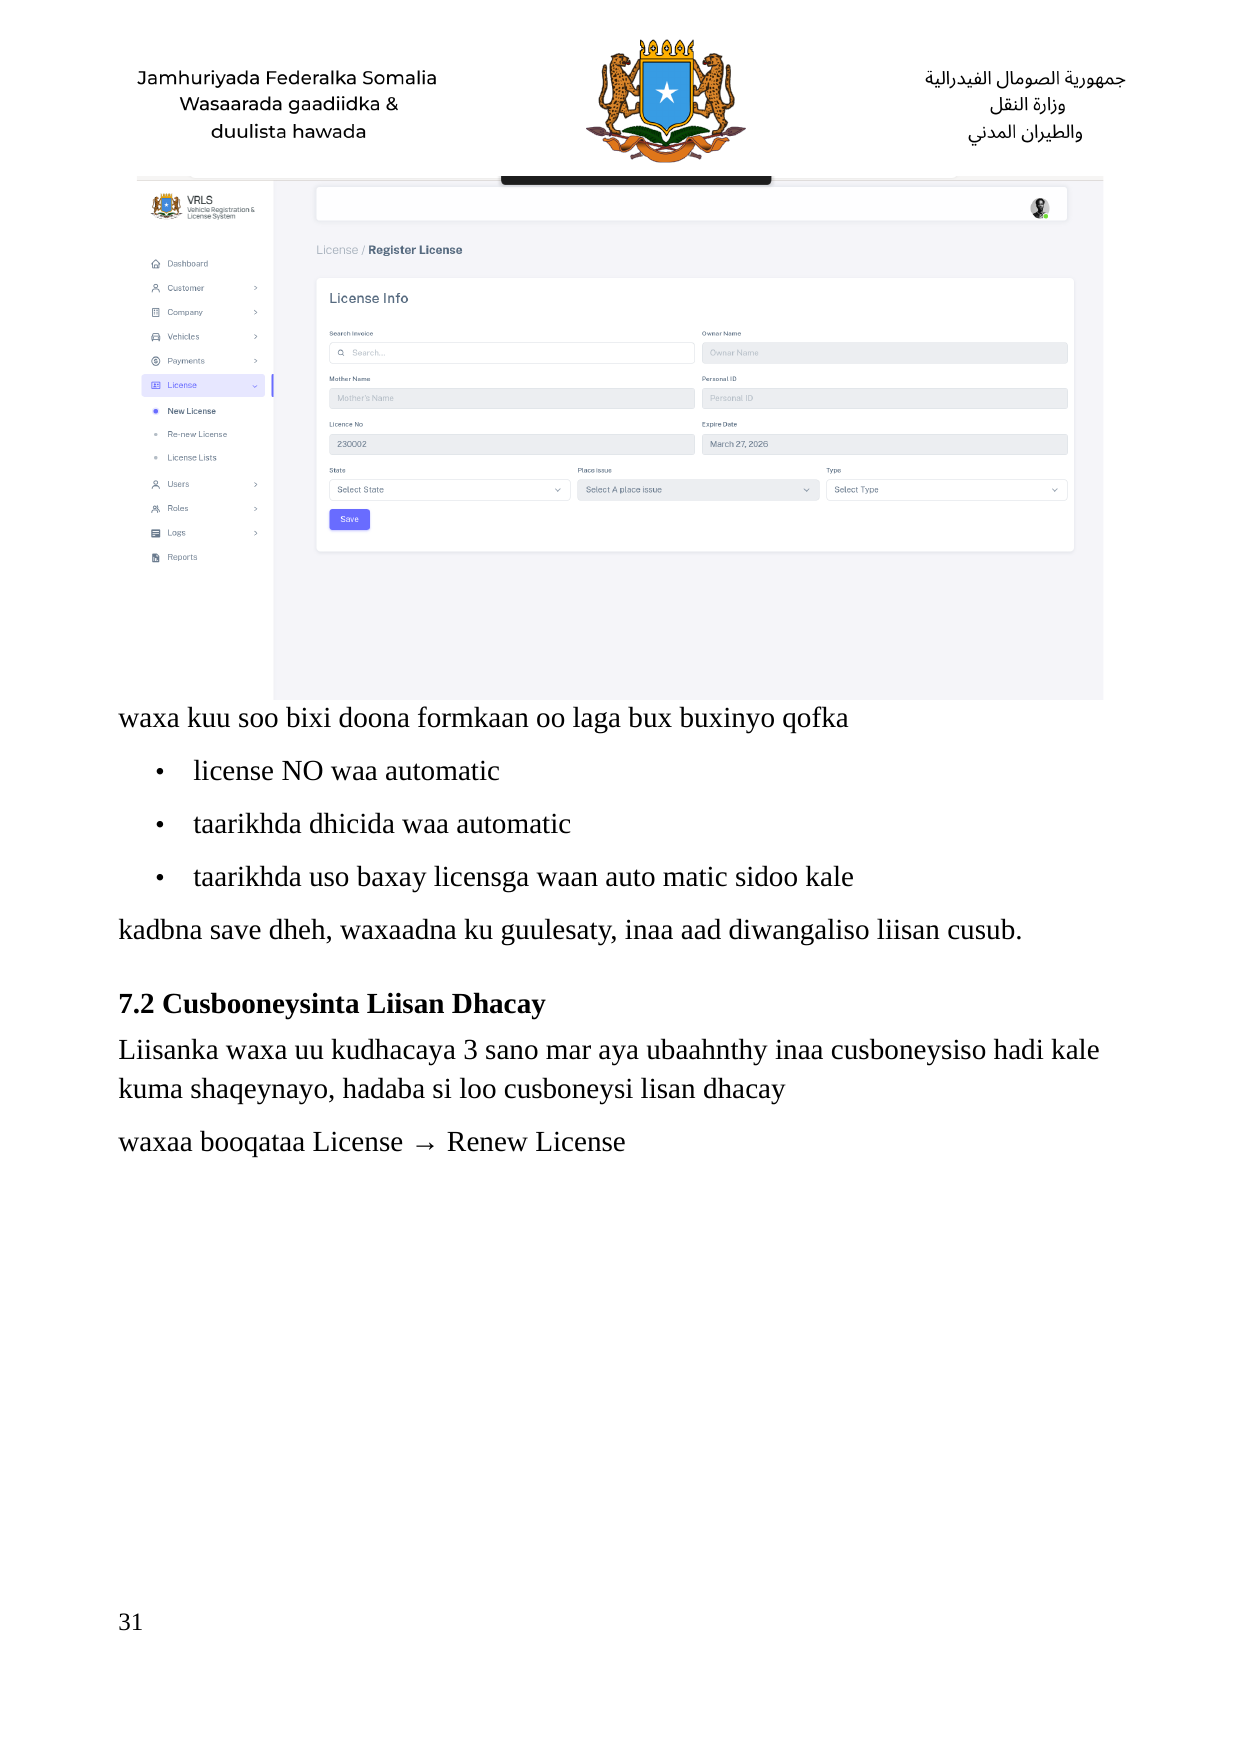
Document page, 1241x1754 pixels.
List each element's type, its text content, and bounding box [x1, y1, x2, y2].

text waxaa booqataa License → Renew License [118, 1124, 1122, 1158]
text waxa kuu soo bixi doona formkaan oo laga bux buxinyo qofka [118, 228, 1122, 733]
subtitle 7.2 Cusbooneysinta Liisan Dhacay [118, 986, 1122, 1020]
text kadbna save dheh, waxaadna ku guulesaty, inaa aad diwangaliso liisan cusub. [118, 912, 1122, 946]
list license NO waa automatic [156, 753, 1122, 787]
list taarikhda uso baxay licensga waan auto matic sidoo kale [156, 859, 1122, 893]
list taarikhda dhicida waa automatic [156, 806, 1122, 840]
text Liisanka waxa uu kudhacaya 3 sano mar aya ubaahnthy inaa cusboneysiso hadi kale kuma shaqeynayo, hadaba si loo cusboneysi lisan dhacay [118, 1032, 1122, 1104]
picture [118, 19, 1157, 700]
